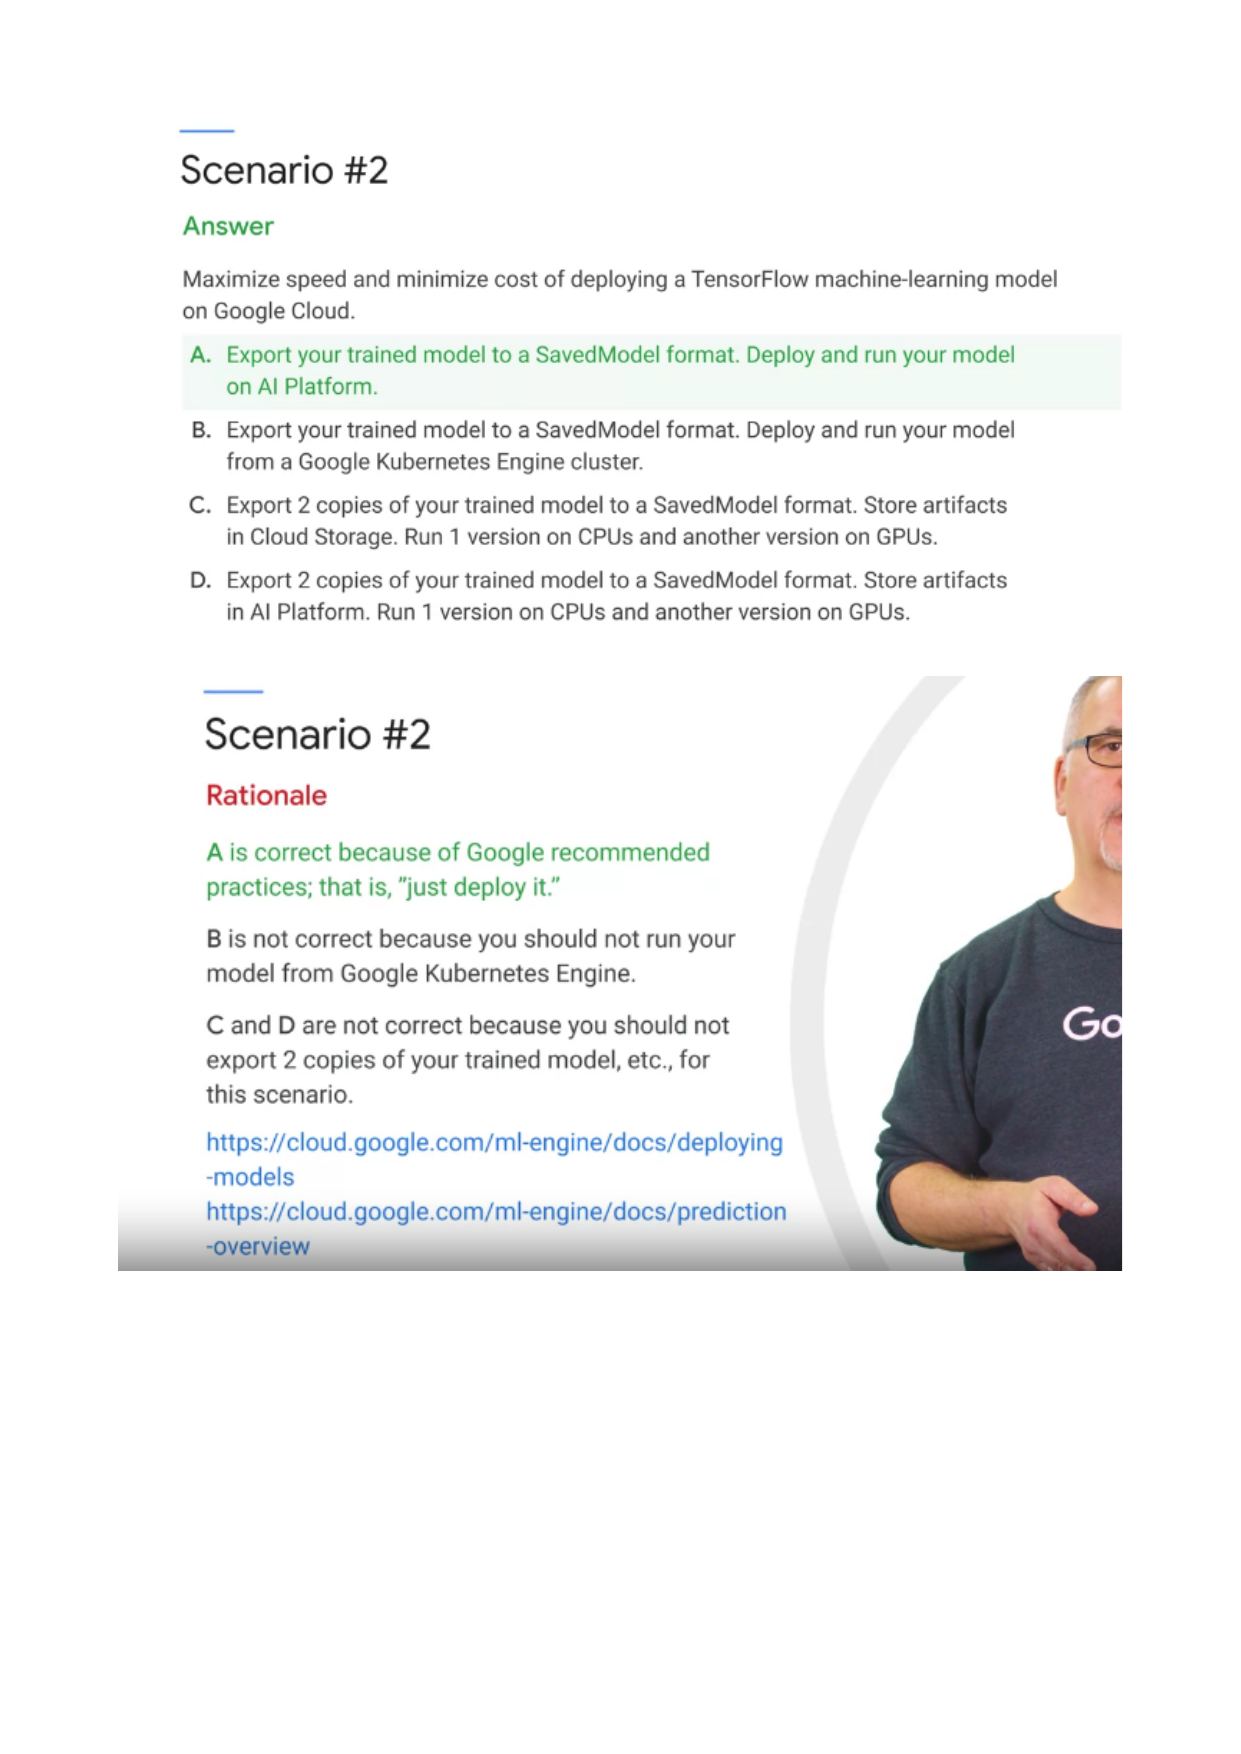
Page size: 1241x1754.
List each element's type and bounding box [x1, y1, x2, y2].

picture [118, 676, 1123, 1271]
picture [118, 118, 1123, 648]
